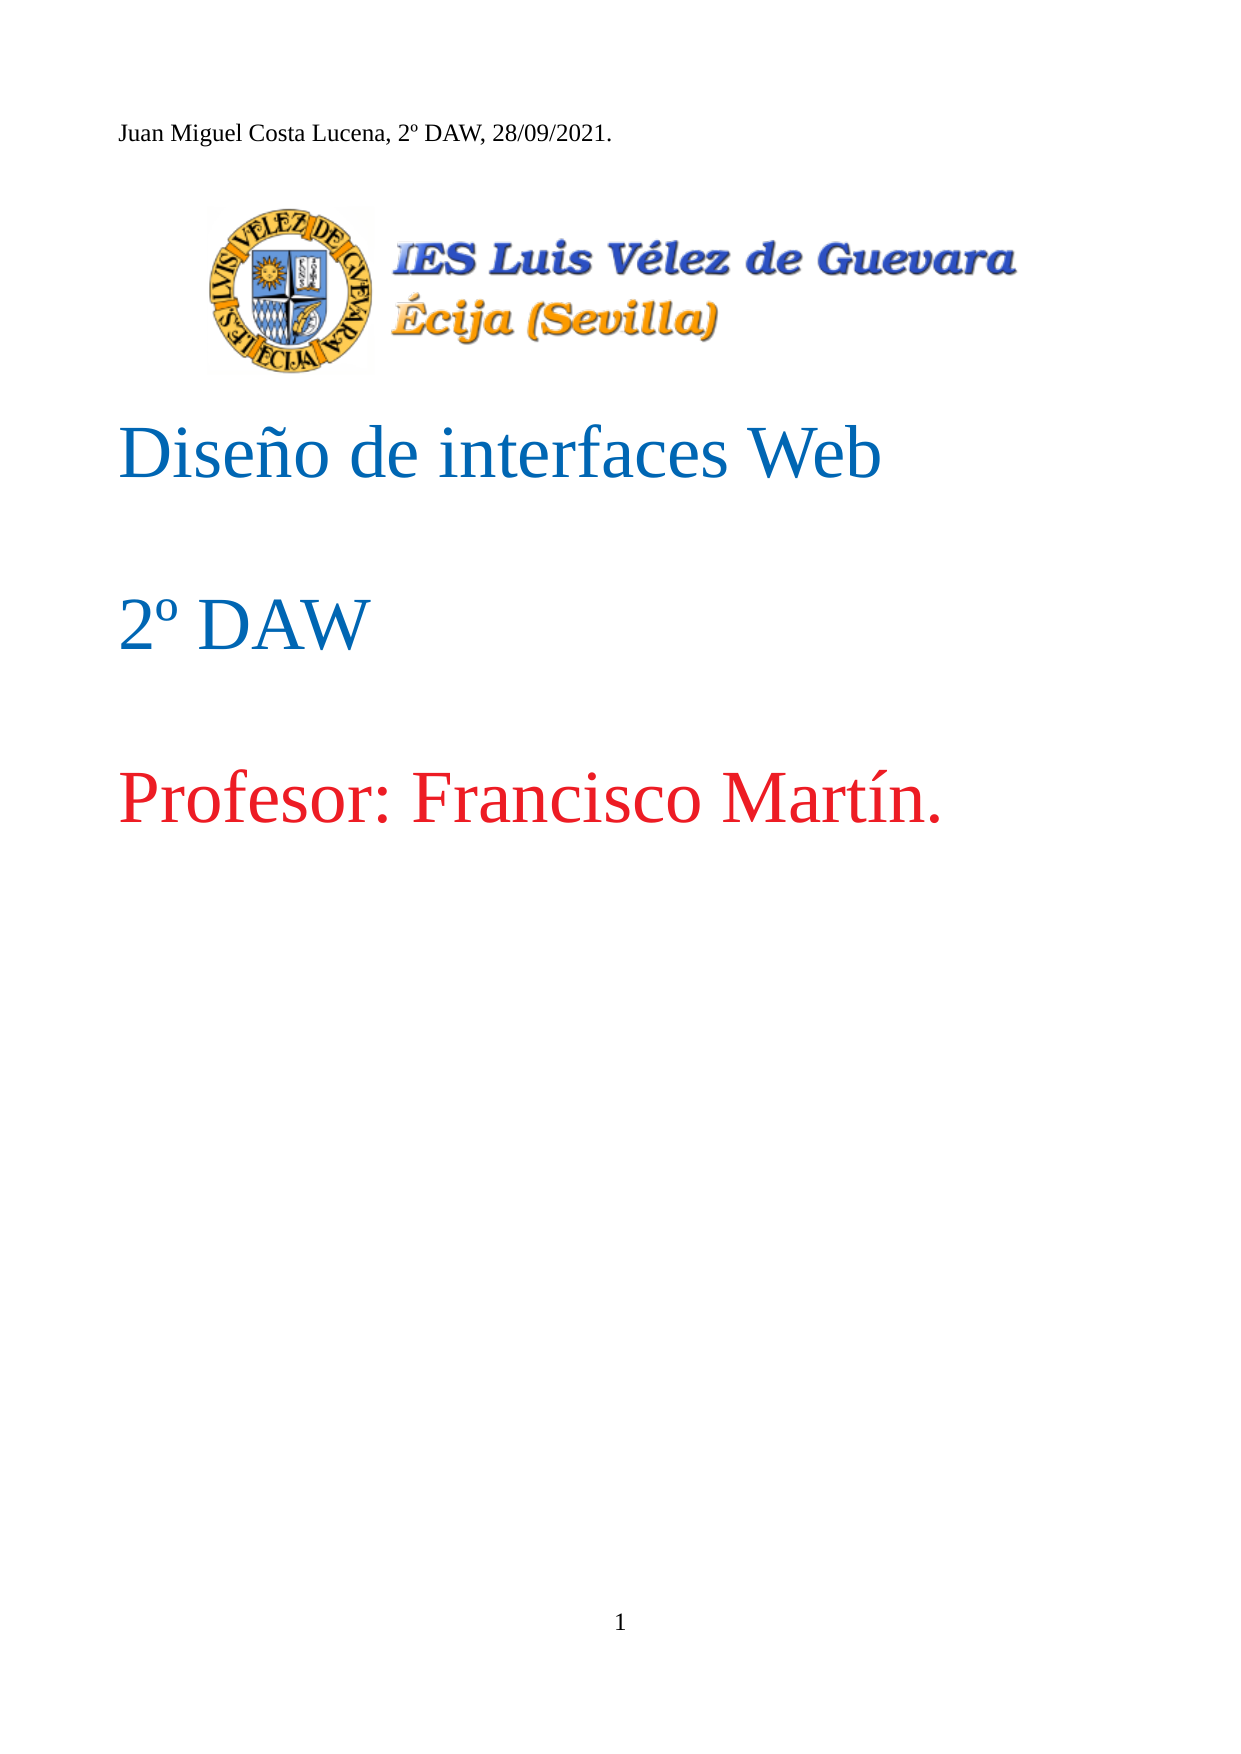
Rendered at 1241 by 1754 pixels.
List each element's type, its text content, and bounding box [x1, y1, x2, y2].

text 2º DAW [118, 579, 1122, 666]
text Profesor: Francisco Martín. [118, 752, 1122, 838]
picture [197, 205, 1043, 379]
text Diseño de interfaces Web [118, 407, 1122, 493]
